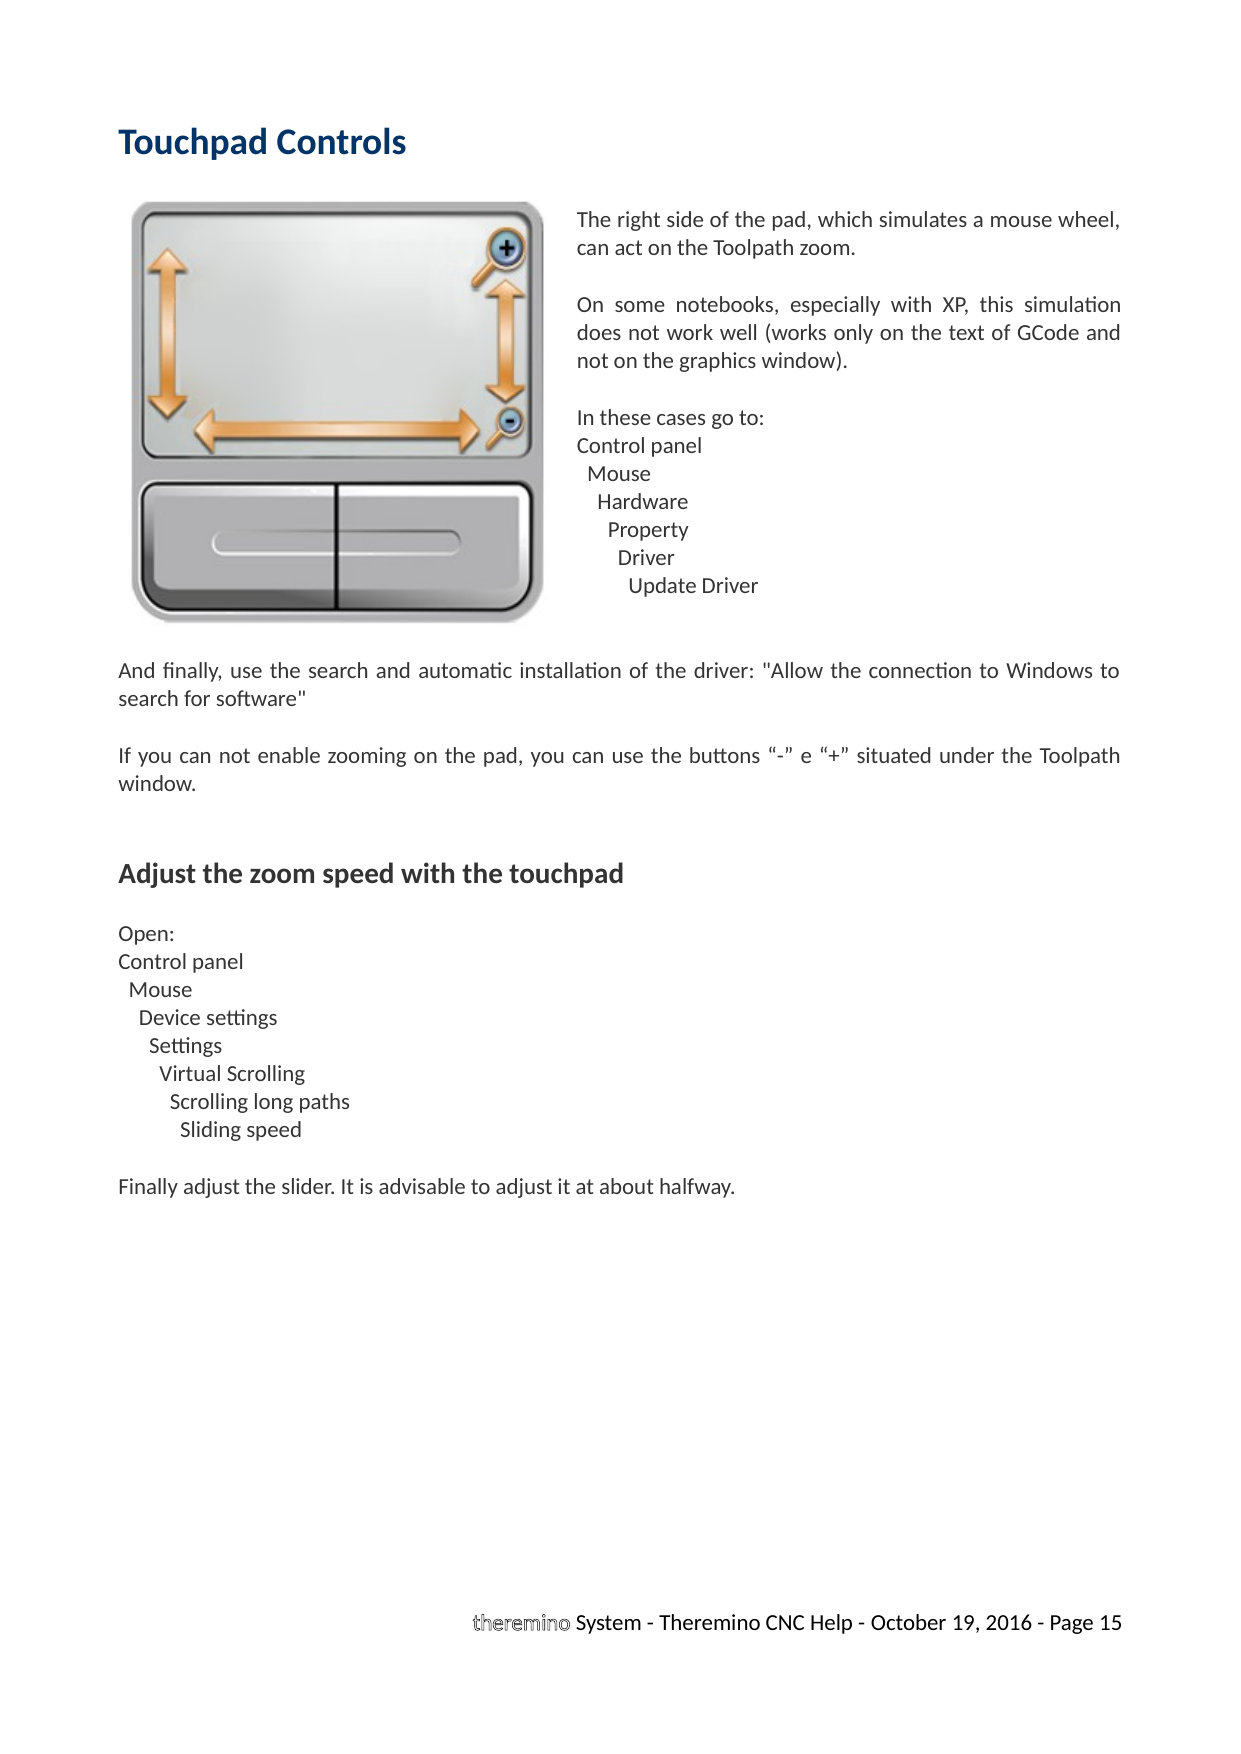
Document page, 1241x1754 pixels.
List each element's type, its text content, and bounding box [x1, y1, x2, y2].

text [118, 515, 129, 543]
text Virtual Scrolling [118, 1059, 1122, 1087]
text Scrolling long paths [118, 1087, 1122, 1115]
text The right side of the pad, which simulates a mouse wheel, can act on the Toolpath zoom. [548, 205, 1122, 261]
text Open: [118, 919, 1122, 947]
subtitle Touchpad Controls [118, 118, 1122, 164]
text Property [548, 515, 1122, 543]
text Mouse [548, 459, 1122, 487]
text Mouse [118, 975, 1122, 1003]
text [118, 571, 129, 599]
text Hardware [548, 487, 1122, 515]
text Sliding speed [118, 1115, 1122, 1143]
text Finally adjust the slider. It is advisable to adjust it at about halfway. [118, 1172, 1122, 1200]
text Driver [548, 543, 1122, 571]
text [118, 543, 129, 571]
text On some notebooks, especially with XP, this simulation does not work well (works only on the text of GCode and not on the graphics window). [548, 290, 1122, 374]
text Control panel [548, 431, 1122, 459]
text [118, 431, 129, 459]
picture [129, 199, 548, 628]
text Device settings [118, 1003, 1122, 1031]
text If you can not enable zooming on the pad, you can use the buttons “-” e “+” situated under the Toolpath window. [118, 741, 1122, 797]
text [118, 487, 129, 515]
text [118, 459, 129, 487]
text Settings [118, 1031, 1122, 1059]
text Control panel [118, 947, 1122, 975]
text Adjust the zoom speed with the touchpad [118, 855, 1122, 890]
text And finally, use the search and automatic installation of the driver: "Allow the connection to Windows to search for software" [118, 656, 1122, 712]
text In these cases go to: [548, 403, 1122, 431]
text Update Driver [548, 571, 1122, 599]
